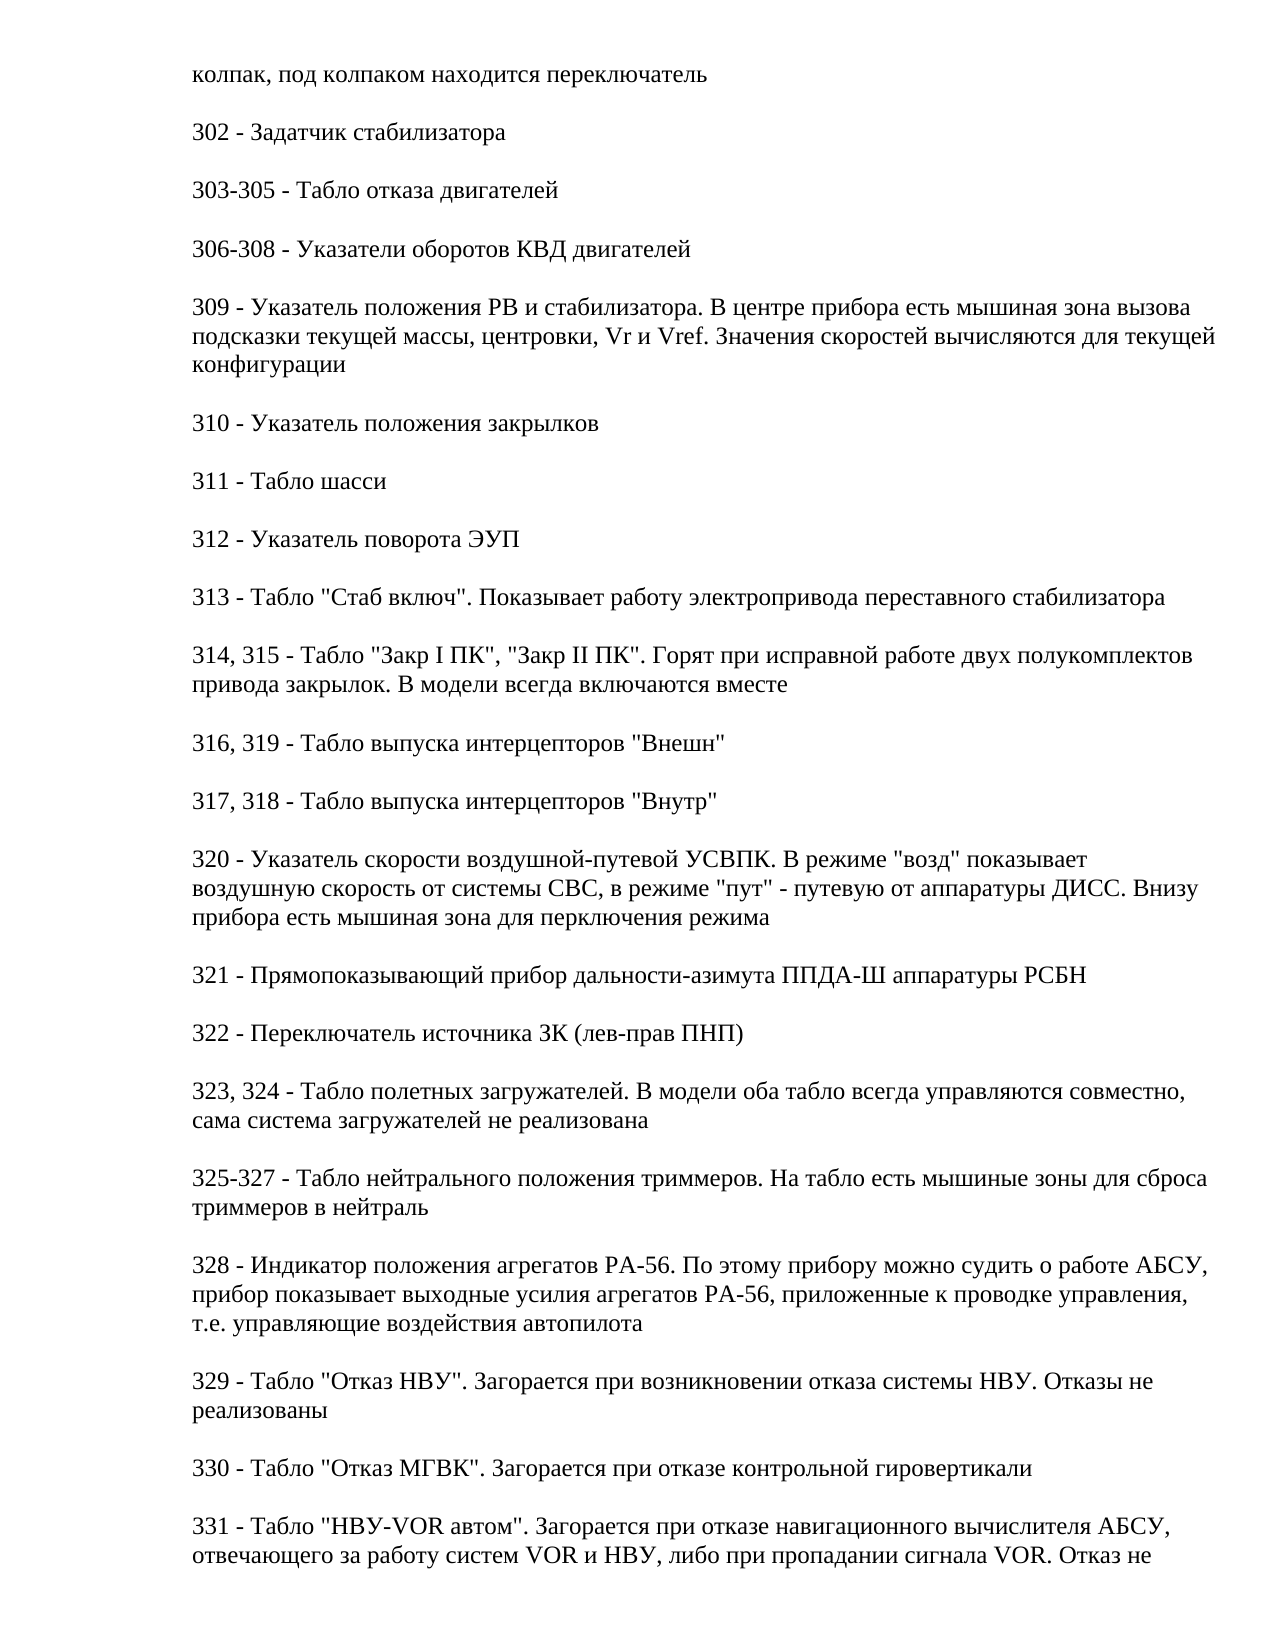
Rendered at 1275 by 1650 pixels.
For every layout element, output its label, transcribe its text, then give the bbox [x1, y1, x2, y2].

list 329 - Табло "Отказ НВУ". Загорается при возникновении отказа системы НВУ. Отказы не реализованы [162, 1366, 1216, 1423]
list 317, 318 - Табло выпуска интерцепторов "Внутр" [162, 786, 1216, 814]
list 322 - Переключатель источника ЗК (лев-прав ПНП) [162, 1018, 1216, 1047]
list 314, 315 - Табло "Закр I ПК", "Закр II ПК". Горят при исправной работе двух полукомплектов привода закрылок. В модели всегда включаются вместе [162, 641, 1216, 698]
list 331 - Табло "НВУ-VOR автом". Загорается при отказе навигационного вычислителя АБСУ, отвечающего за работу систем VOR и НВУ, либо при пропадании сигнала VOR. Отказ не [162, 1511, 1216, 1569]
list 302 - Задатчик стабилизатора [162, 117, 1216, 146]
list 311 - Табло шасси [162, 466, 1216, 495]
list 306-308 - Указатели оборотов КВД двигателей [162, 234, 1216, 262]
list 328 - Индикатор положения агрегатов РА-56. По этому прибору можно судить о работе АБСУ, прибор показывает выходные усилия агрегатов РА-56, приложенные к проводке управления, т.е. управляющие воздействия автопилота [162, 1250, 1216, 1336]
list 309 - Указатель положения РВ и стабилизатора. В центре прибора есть мышиная зона вызова подсказки текущей массы, центровки, Vr и Vref. Значения скоростей вычисляются для текущей конфигурации [162, 292, 1216, 378]
list 313 - Табло "Стаб включ". Показывает работу электропривода переставного стабилизатора [162, 582, 1216, 611]
list 325-327 - Табло нейтрального положения триммеров. На табло есть мышиные зоны для сброса триммеров в нейтраль [162, 1163, 1216, 1221]
list 320 - Указатель скорости воздушной-путевой УСВПК. В режиме "возд" показывает воздушную скорость от системы СВС, в режиме "пут" - путевую от аппаратуры ДИСС. Внизу прибора есть мышиная зона для перключения режима [162, 844, 1216, 930]
list колпак, под колпаком находится переключатель [162, 59, 1216, 88]
list 330 - Табло "Отказ МГВК". Загорается при отказе контрольной гировертикали [162, 1453, 1216, 1482]
list 323, 324 - Табло полетных загружателей. В модели оба табло всегда управляются совместно, сама система загружателей не реализована [162, 1076, 1216, 1134]
list 310 - Указатель положения закрылков [162, 408, 1216, 436]
list 321 - Прямопоказывающий прибор дальности-азимута ППДА-Ш аппаратуры РСБН [162, 960, 1216, 988]
list 312 - Указатель поворота ЭУП [162, 524, 1216, 553]
list 303-305 - Табло отказа двигателей [162, 176, 1216, 204]
list 316, 319 - Табло выпуска интерцепторов "Внешн" [162, 728, 1216, 756]
